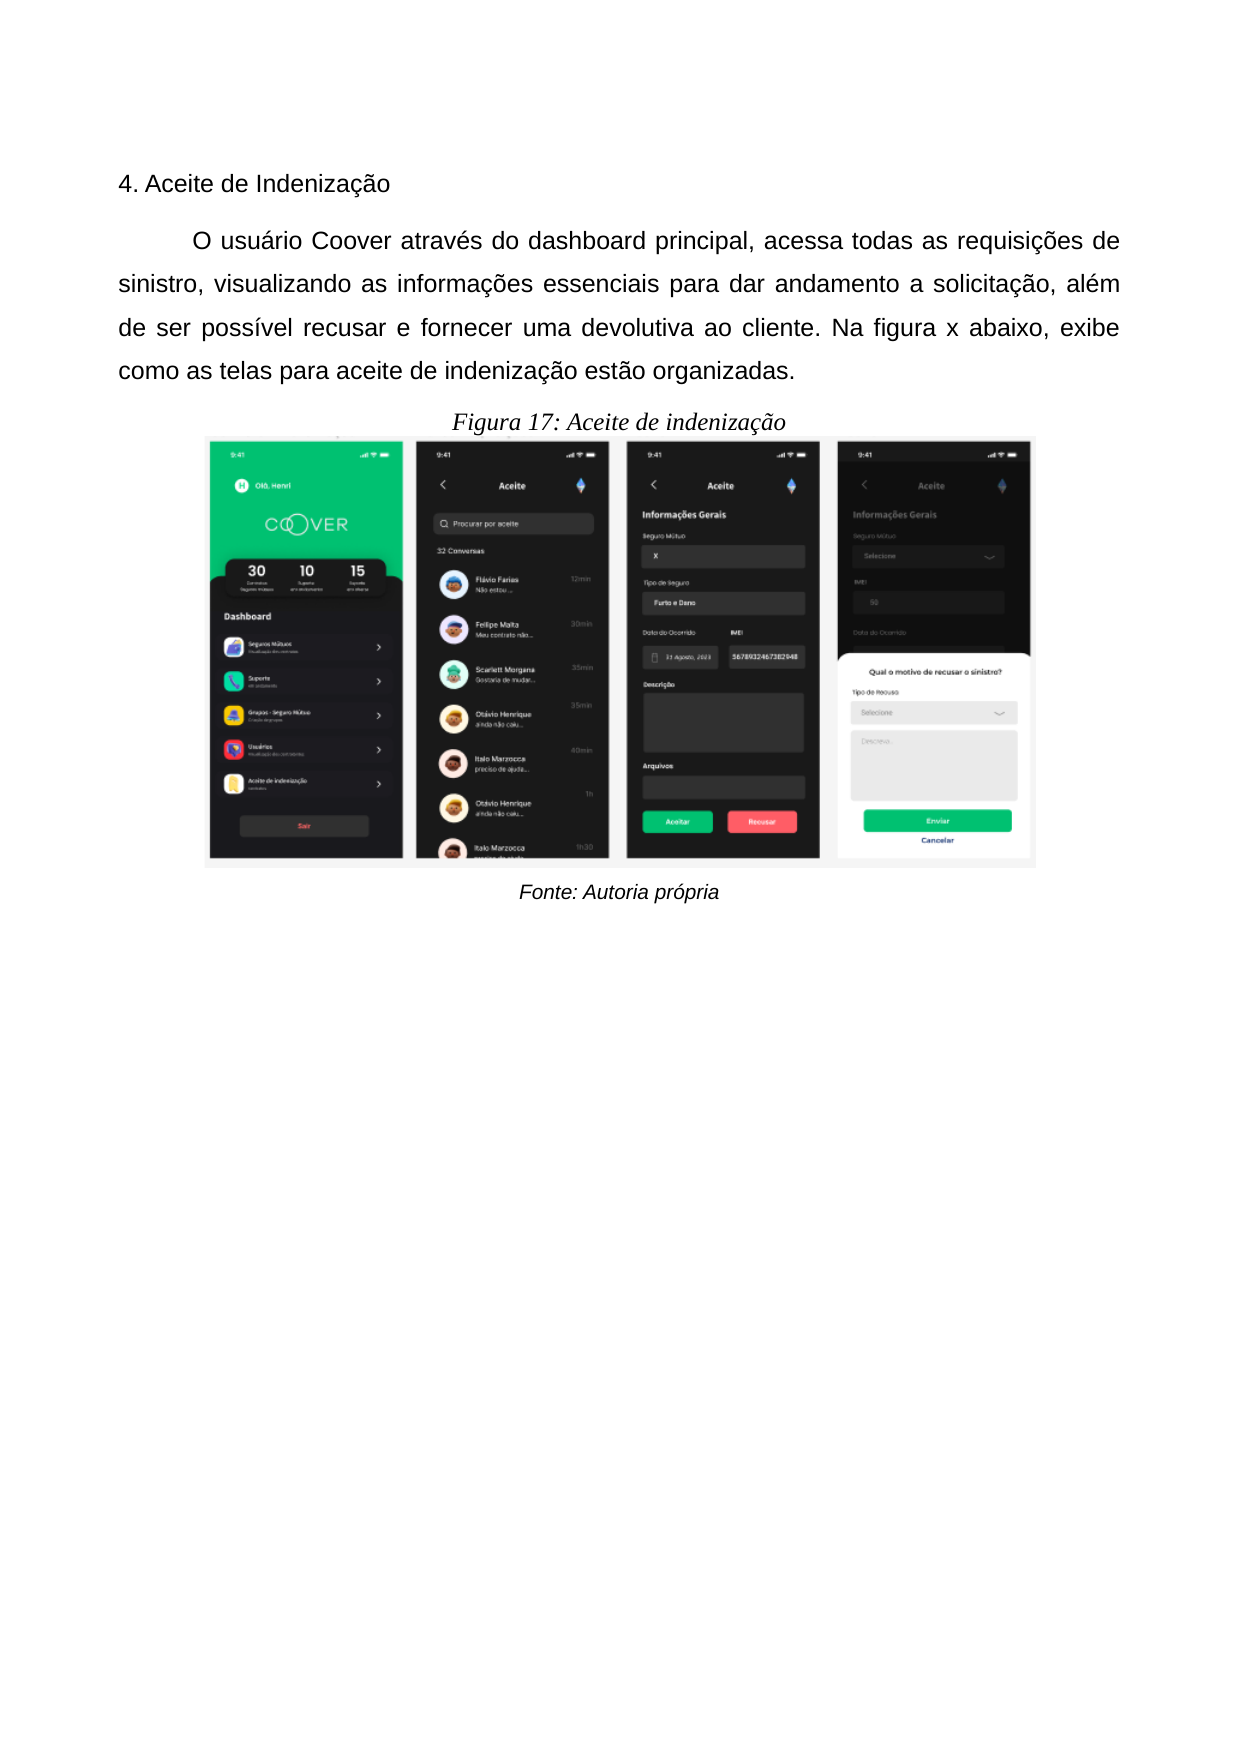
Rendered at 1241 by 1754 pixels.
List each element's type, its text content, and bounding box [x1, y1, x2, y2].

text Figura 17: Aceite de indenização [204, 407, 1036, 436]
text O usuário Coover através do dashboard principal, acessa todas as requisições de sinistro, visualizando as informações essenciais para dar andamento a solicitação, além de ser possível recusar e fornecer uma devolutiva ao cliente. Na figura x abaixo, exibe como as telas para aceite de indenização estão organizadas. [118, 226, 1122, 384]
text Fonte: Autoria própria [118, 413, 1122, 904]
text [204, 395, 1036, 407]
picture [204, 436, 1036, 868]
text 4. Aceite de Indenização [118, 169, 1122, 197]
